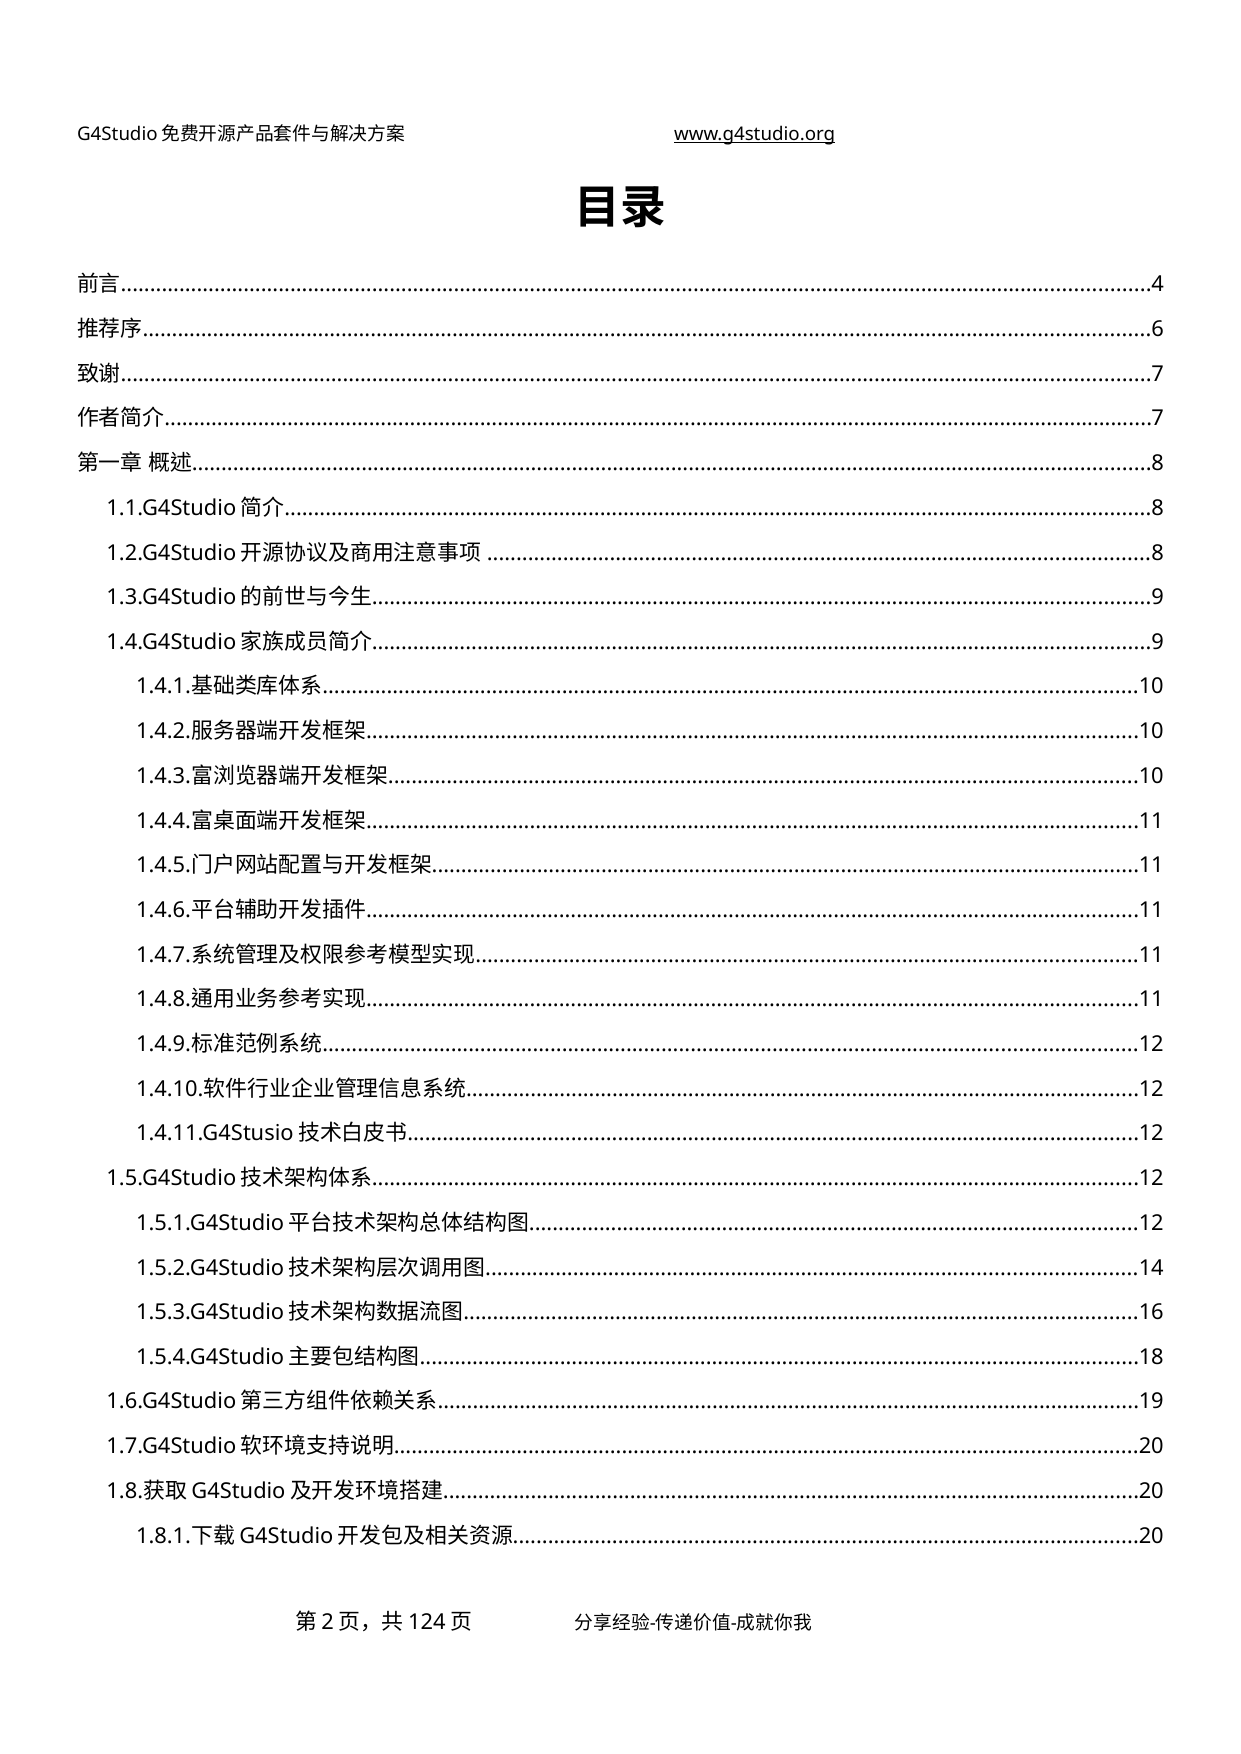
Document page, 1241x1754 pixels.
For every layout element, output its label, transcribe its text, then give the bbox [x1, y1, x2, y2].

text 1.4.2.服务器端开发框架 10 [136, 715, 1163, 745]
text 1.8.获取G4Studio及开发环境搭建 20 [106, 1475, 1163, 1505]
text 1.7.G4Studio软环境支持说明 20 [106, 1430, 1163, 1460]
text 第一章 概述 8 [77, 447, 1163, 477]
text 1.1.G4Studio简介 8 [106, 492, 1163, 522]
subtitle 目录 [77, 175, 1163, 237]
text 1.6.G4Studio第三方组件依赖关系 19 [106, 1386, 1163, 1415]
text 作者简介 7 [77, 402, 1163, 432]
text 推荐序 6 [77, 313, 1163, 343]
text 1.4.G4Studio家族成员简介 9 [106, 626, 1163, 656]
text 1.3.G4Studio的前世与今生 9 [106, 581, 1163, 611]
text 1.2.G4Studio开源协议及商用注意事项 8 [106, 536, 1163, 566]
text 1.5.1.G4Studio平台技术架构总体结构图 12 [136, 1207, 1163, 1237]
text 1.4.5.门户网站配置与开发框架 11 [136, 849, 1163, 879]
text 1.5.G4Studio技术架构体系 12 [106, 1162, 1163, 1192]
text 1.4.8.通用业务参考实现 11 [136, 983, 1163, 1013]
text 1.4.4.富桌面端开发框架 11 [136, 804, 1163, 834]
text 1.4.9.标准范例系统 12 [136, 1028, 1163, 1058]
text 1.5.3.G4Studio技术架构数据流图 16 [136, 1296, 1163, 1326]
text 1.4.10.软件行业企业管理信息系统 12 [136, 1073, 1163, 1102]
text 1.8.1.下载G4Studio开发包及相关资源 20 [136, 1519, 1163, 1549]
text 1.4.1.基础类库体系 10 [136, 671, 1163, 700]
text 1.5.4.G4Studio主要包结构图 18 [136, 1341, 1163, 1371]
text 1.4.3.富浏览器端开发框架 10 [136, 760, 1163, 790]
text 1.4.6.平台辅助开发插件 11 [136, 894, 1163, 924]
text 1.4.7.系统管理及权限参考模型实现 11 [136, 939, 1163, 968]
text 致谢 7 [77, 358, 1163, 387]
text 1.4.11.G4Stusio技术白皮书 12 [136, 1117, 1163, 1147]
text 1.5.2.G4Studio技术架构层次调用图 14 [136, 1251, 1163, 1281]
text 前言 4 [77, 268, 1163, 298]
